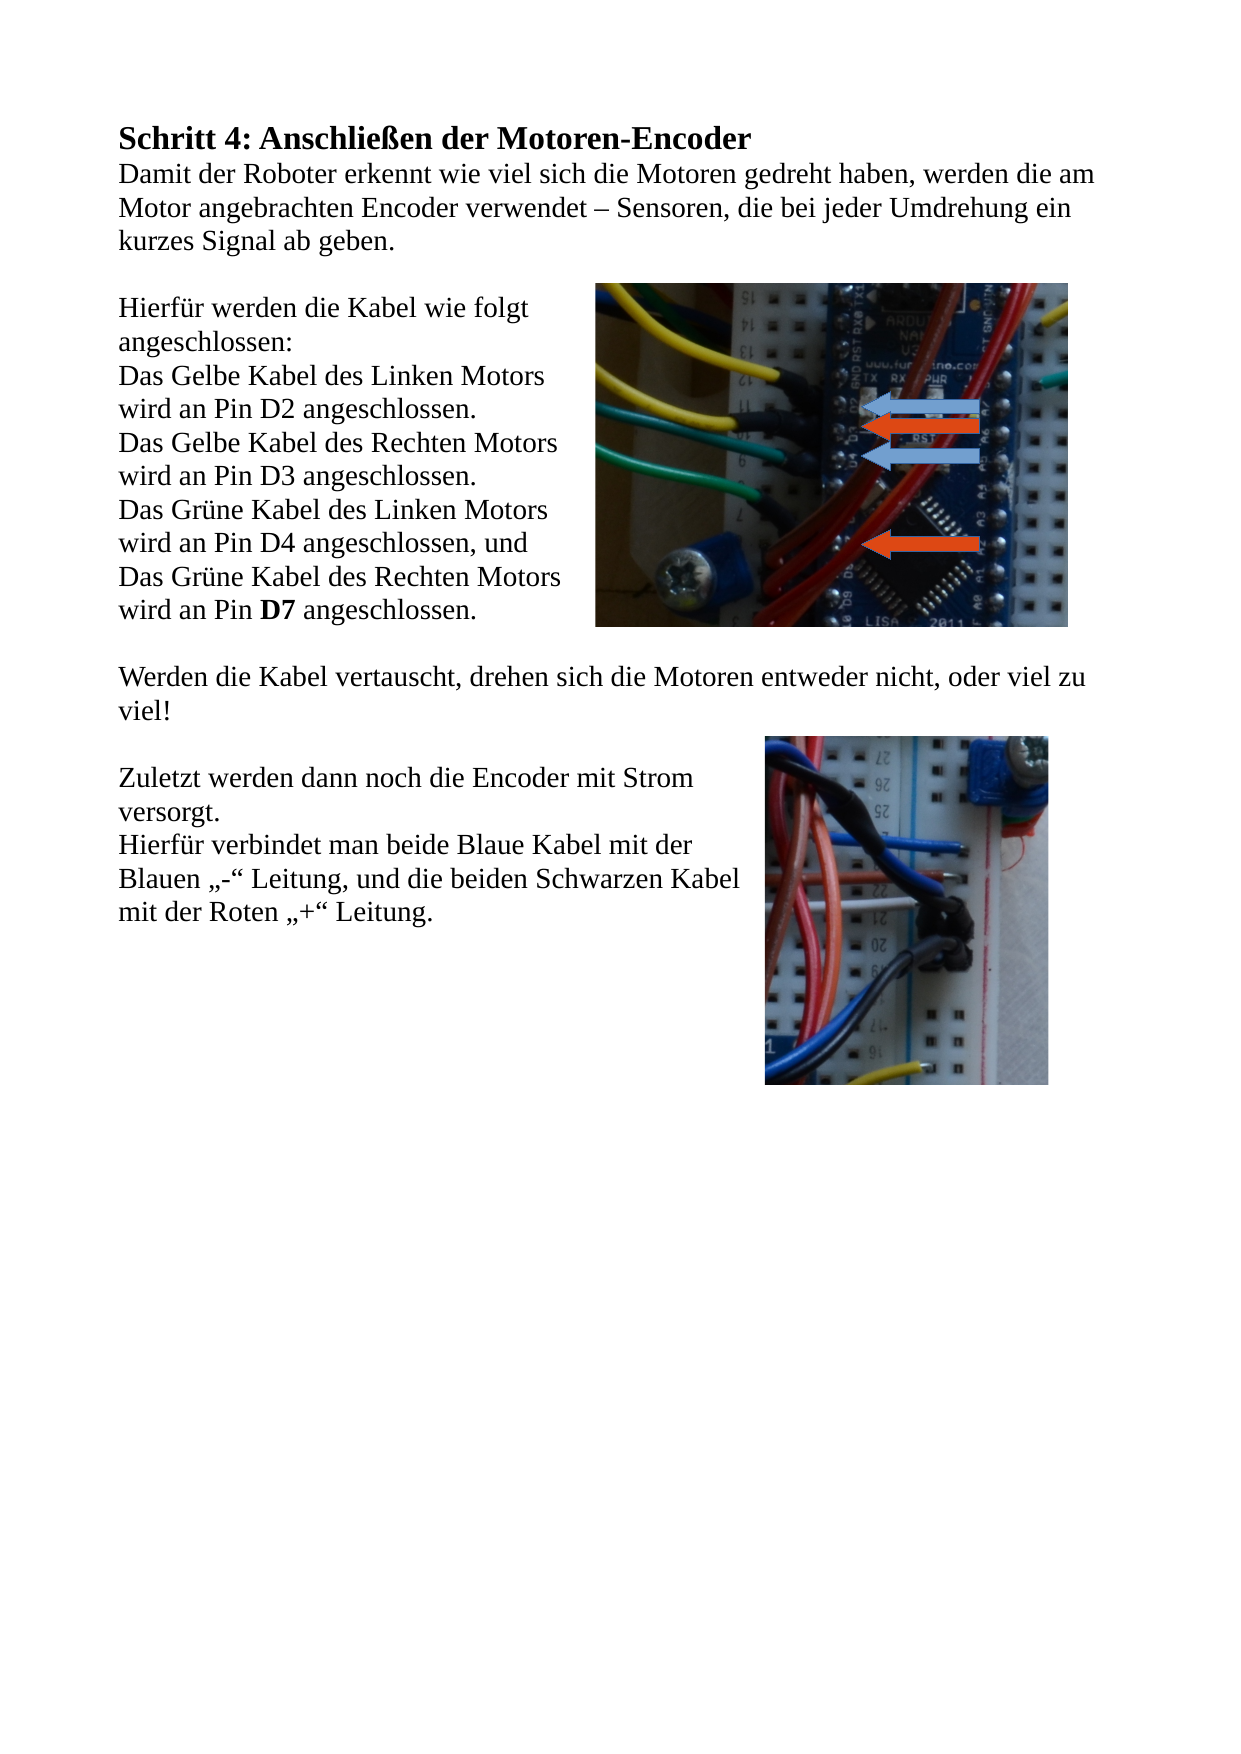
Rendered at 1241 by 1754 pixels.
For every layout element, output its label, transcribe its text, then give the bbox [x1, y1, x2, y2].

text [1068, 425, 1122, 492]
text Damit der Roboter erkennt wie viel sich die Motoren gedreht haben, werden die am Motor angebrachten Encoder verwendet – Sensoren, die bei jeder Umdrehung ein kurzes Signal ab geben. [118, 156, 1122, 257]
text Das Grüne Kabel des Linken Motors wird an Pin D4 angeschlossen, und [118, 492, 595, 559]
picture [595, 283, 1068, 627]
text Hierfür werden die Kabel wie folgt angeschlossen: [118, 291, 595, 358]
text Das Grüne Kabel des Rechten Motors wird an Pin D7 angeschlossen. [118, 559, 595, 626]
text Werden die Kabel vertauscht, drehen sich die Motoren entweder nicht, oder viel zu viel! [118, 659, 1122, 727]
text Schritt 4: Anschließen der Motoren-Encoder [118, 118, 1122, 156]
text [1068, 291, 1122, 358]
text [1068, 492, 1122, 559]
text Zuletzt werden dann noch die Encoder mit Strom versorgt. Hierfür verbindet man beide Blaue Kabel mit der Blauen „-“ Leitung, und die beiden Schwarzen Kabel mit der Roten „+“ Leitung. [118, 760, 764, 928]
text [1068, 358, 1122, 425]
text [1068, 559, 1122, 626]
text [1049, 760, 1122, 928]
picture [764, 736, 1049, 1085]
text Das Gelbe Kabel des Linken Motors wird an Pin D2 angeschlossen. [118, 358, 595, 425]
text Das Gelbe Kabel des Rechten Motors wird an Pin D3 angeschlossen. [118, 425, 595, 492]
